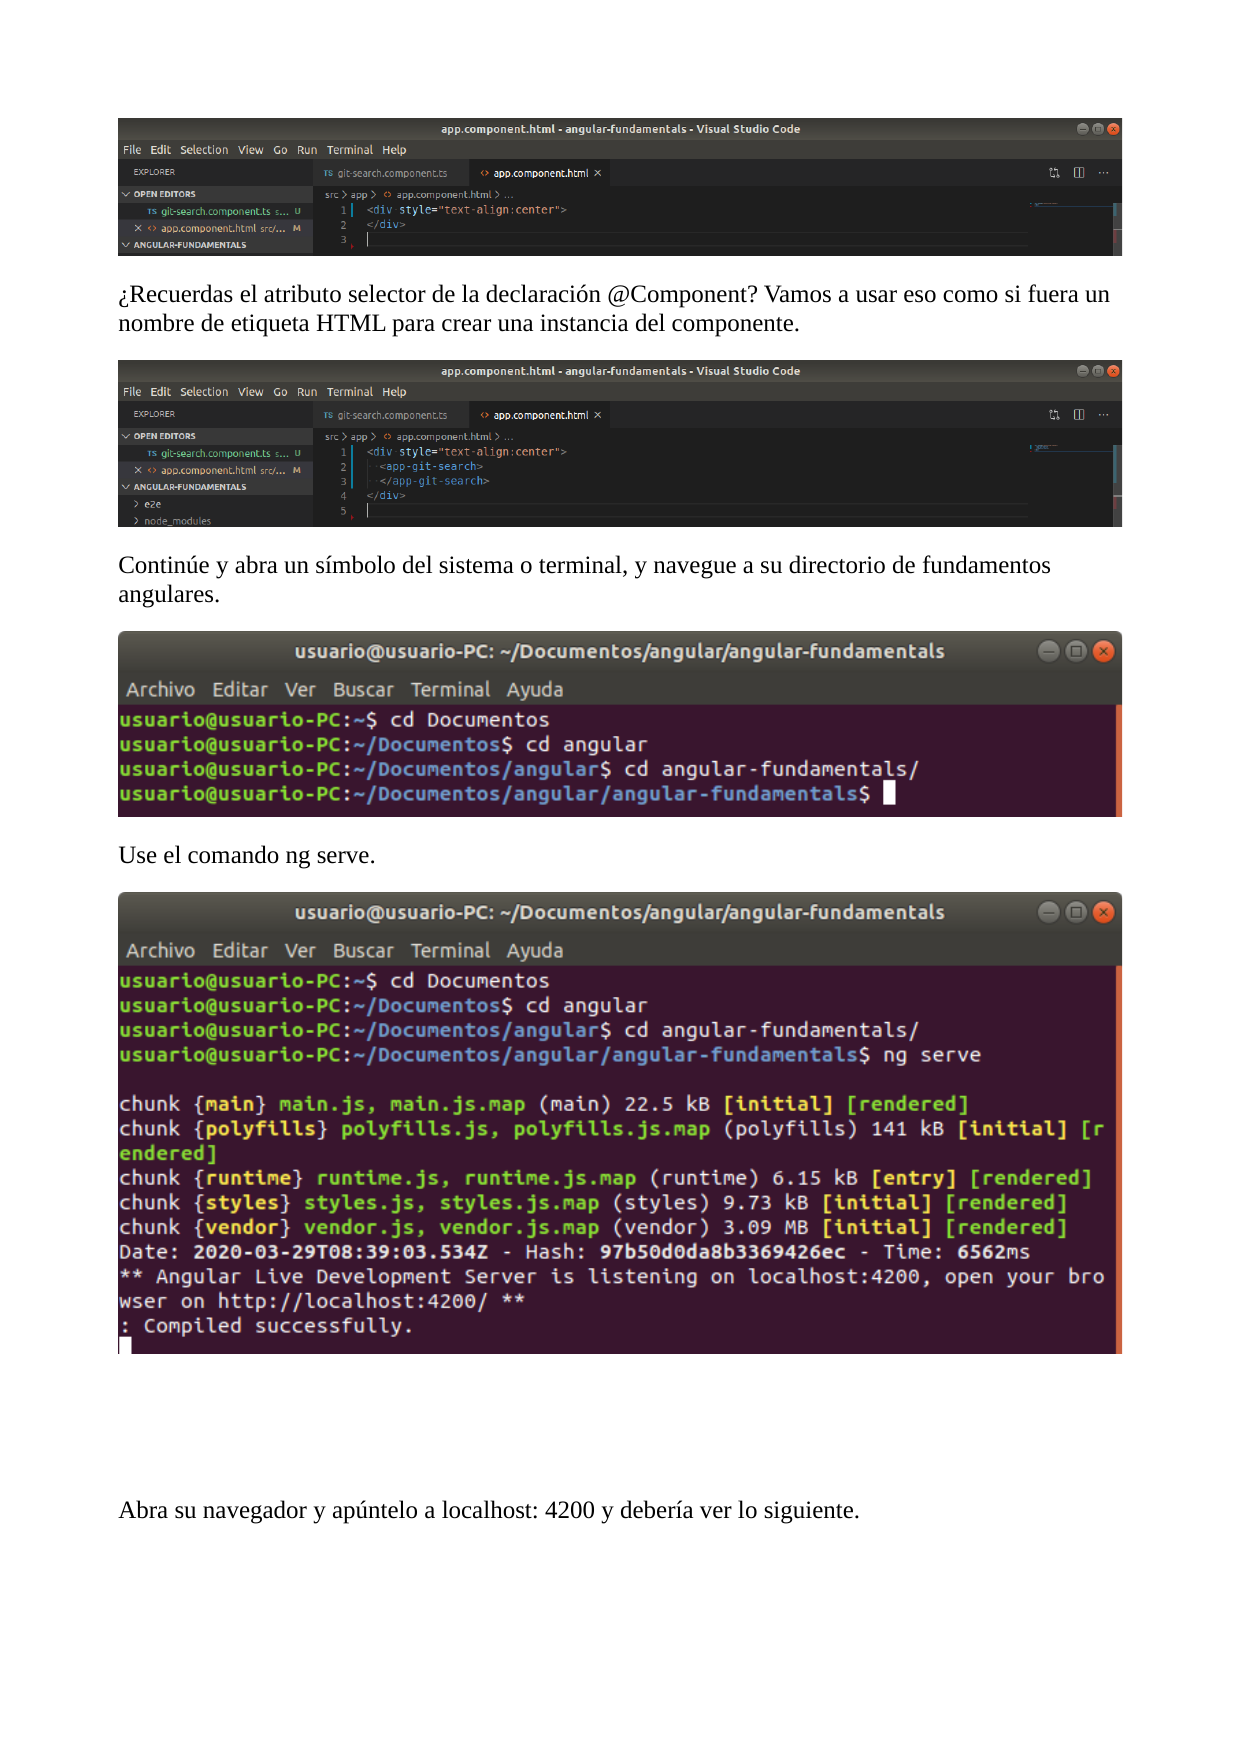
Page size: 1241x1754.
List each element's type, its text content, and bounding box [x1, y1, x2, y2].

picture [118, 631, 1123, 817]
text Abra su navegador y apúntelo a localhost: 4200 y debería ver lo siguiente. [118, 1496, 1122, 1524]
picture [118, 892, 1123, 1354]
text Use el comando ng serve. [118, 840, 1122, 869]
text Continúe y abra un símbolo del sistema o terminal, y navegue a su directorio de fundamentos angulares. [118, 550, 1122, 608]
text ¿Recuerdas el atributo selector de la declaración @Component? Vamos a usar eso como si fuera un nombre de etiqueta HTML para crear una instancia del componente. [118, 279, 1122, 337]
